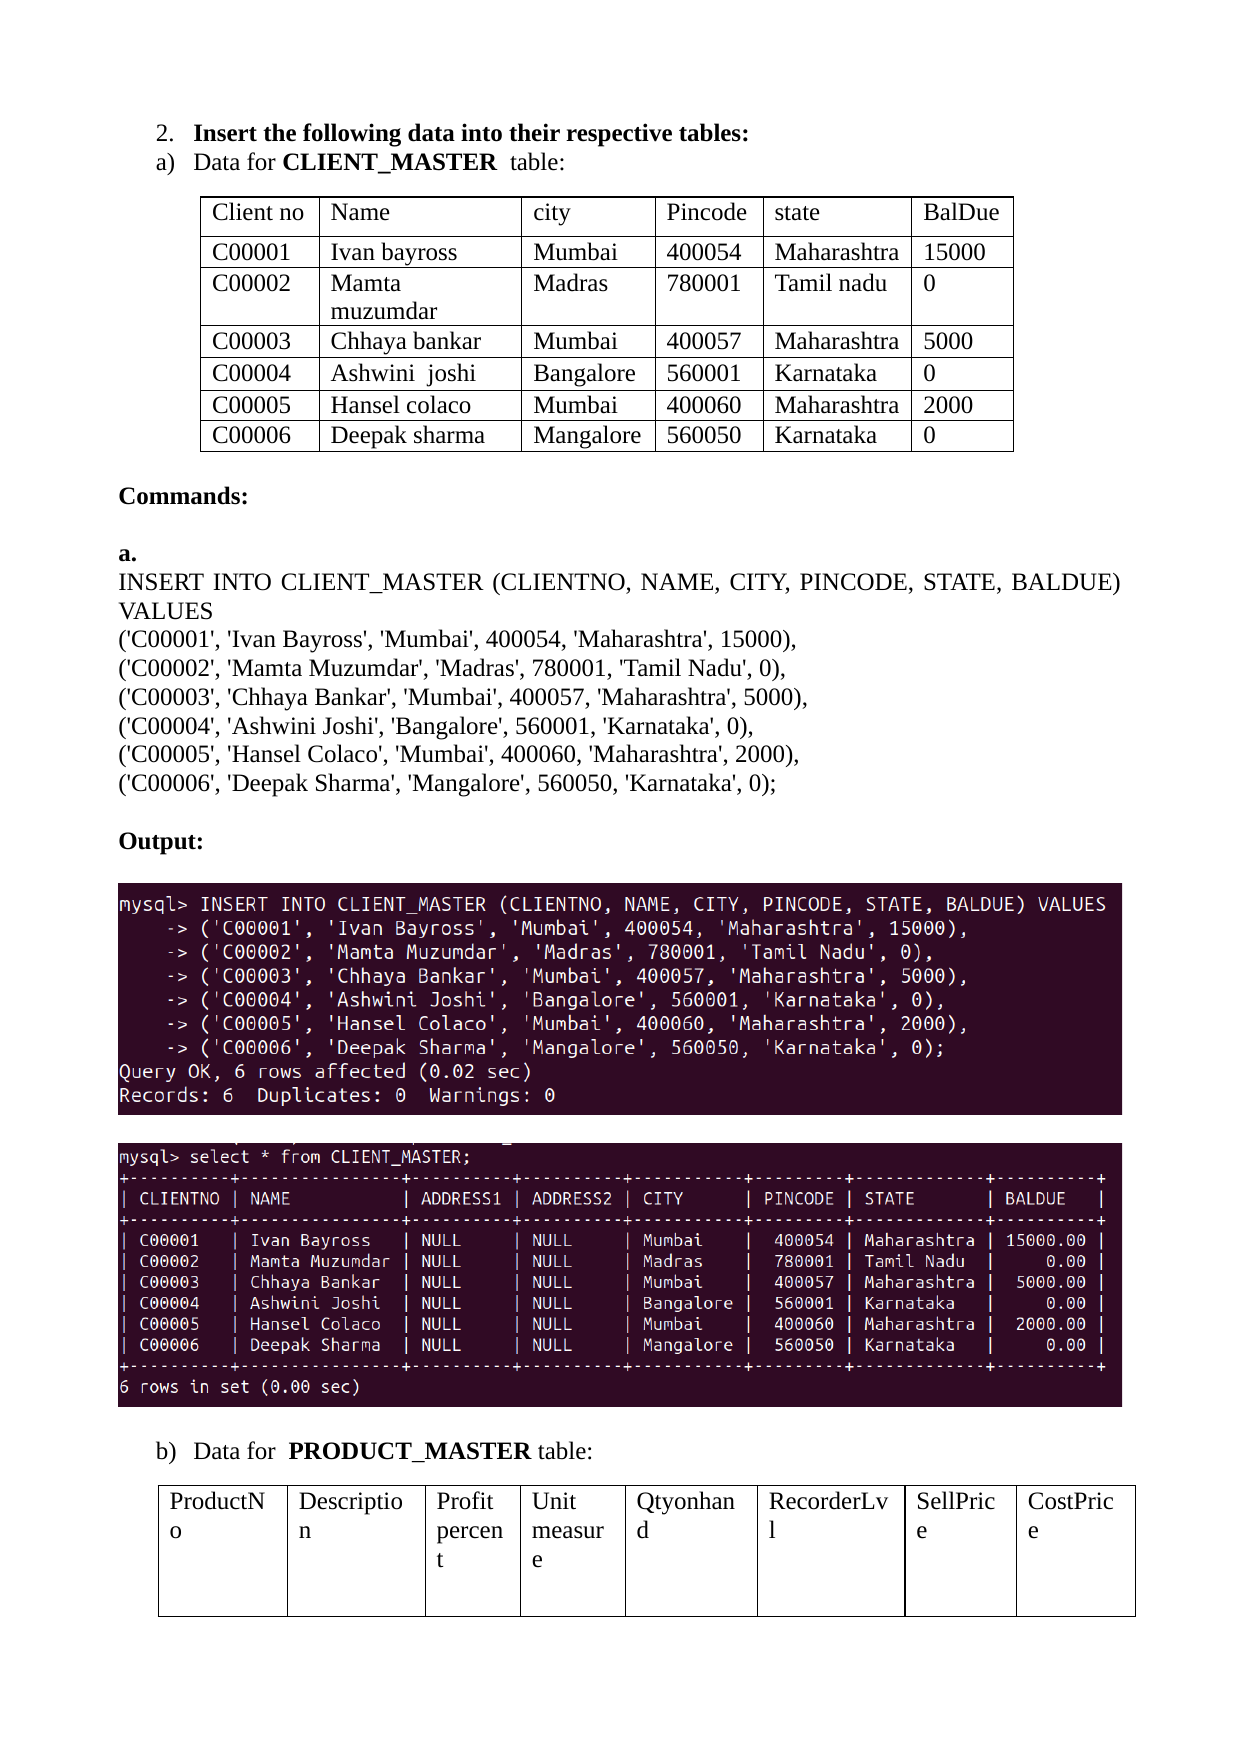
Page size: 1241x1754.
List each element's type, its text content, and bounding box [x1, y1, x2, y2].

table_cell 0 [912, 268, 1013, 325]
table_cell 2000 [912, 391, 1013, 419]
table_header Unit measure [521, 1486, 625, 1616]
table_cell C00002 [201, 268, 319, 325]
table_cell Chhaya bankar [320, 326, 521, 357]
table_cell Maharashtra [764, 326, 911, 357]
table_header SellPrice [906, 1486, 1016, 1616]
text Commands: [118, 481, 1122, 509]
table_cell Maharashtra [764, 237, 911, 267]
table_header state [764, 198, 911, 236]
picture [118, 883, 1123, 1115]
text ('C00004', 'Ashwini Joshi', 'Bangalore', 560001, 'Karnataka', 0), [118, 711, 1122, 739]
table_cell C00006 [201, 421, 319, 451]
table_cell 780001 [656, 268, 763, 325]
table_cell 15000 [912, 237, 1013, 267]
table_header Description [288, 1486, 425, 1616]
table_cell Madras [522, 268, 655, 325]
text Output: [118, 826, 1122, 854]
text a. [118, 538, 1122, 567]
list Data for PRODUCT_MASTER table: [156, 1436, 1122, 1464]
table_header ProductNo [159, 1486, 287, 1616]
table_cell C00001 [201, 237, 319, 267]
text ('C00003', 'Chhaya Bankar', 'Mumbai', 400057, 'Maharashtra', 5000), [118, 682, 1122, 711]
table_cell 5000 [912, 326, 1013, 357]
text ('C00001', 'Ivan Bayross', 'Mumbai', 400054, 'Maharashtra', 15000), [118, 624, 1122, 653]
table_cell C00004 [201, 358, 319, 389]
table_cell C00003 [201, 326, 319, 357]
table_header Qtyonhand [626, 1486, 757, 1616]
table_cell Mumbai [522, 326, 655, 357]
table_cell Deepak sharma [320, 421, 521, 451]
table_cell Mumbai [522, 391, 655, 419]
table_cell 0 [912, 421, 1013, 451]
table_header Pincode [656, 198, 763, 236]
text INSERT INTO CLIENT_MASTER (CLIENTNO, NAME, CITY, PINCODE, STATE, BALDUE) VALUES [118, 567, 1122, 624]
table_cell Ashwini joshi [320, 358, 521, 389]
table_header Profit percent [426, 1486, 520, 1616]
picture [118, 1143, 1123, 1407]
table_cell Mumbai [522, 237, 655, 267]
table_header Client no [201, 198, 319, 236]
text ('C00005', 'Hansel Colaco', 'Mumbai', 400060, 'Maharashtra', 2000), [118, 739, 1122, 768]
table_header RecorderLvl [758, 1486, 904, 1616]
table_cell 560050 [656, 421, 763, 451]
table_cell Hansel colaco [320, 391, 521, 419]
table_cell Mangalore [522, 421, 655, 451]
table_header Name [320, 198, 521, 236]
table_cell Ivan bayross [320, 237, 521, 267]
table_header CostPrice [1017, 1486, 1135, 1616]
table_cell 0 [912, 358, 1013, 389]
table_cell Tamil nadu [764, 268, 911, 325]
list Insert the following data into their respective tables: [156, 118, 1122, 147]
table_cell Karnataka [764, 421, 911, 451]
table_cell 400054 [656, 237, 763, 267]
table_cell 400057 [656, 326, 763, 357]
text ('C00006', 'Deepak Sharma', 'Mangalore', 560050, 'Karnataka', 0); [118, 768, 1122, 797]
table_cell Bangalore [522, 358, 655, 389]
list Data for CLIENT_MASTER table: [156, 147, 1122, 176]
table_header city [522, 198, 655, 236]
table_cell 560001 [656, 358, 763, 389]
text ('C00002', 'Mamta Muzumdar', 'Madras', 780001, 'Tamil Nadu', 0), [118, 653, 1122, 682]
table_header BalDue [912, 198, 1013, 236]
table_cell Maharashtra [764, 391, 911, 419]
table_cell C00005 [201, 391, 319, 419]
table_cell 400060 [656, 391, 763, 419]
table_cell Mamta muzumdar [320, 268, 521, 325]
table_cell Karnataka [764, 358, 911, 389]
